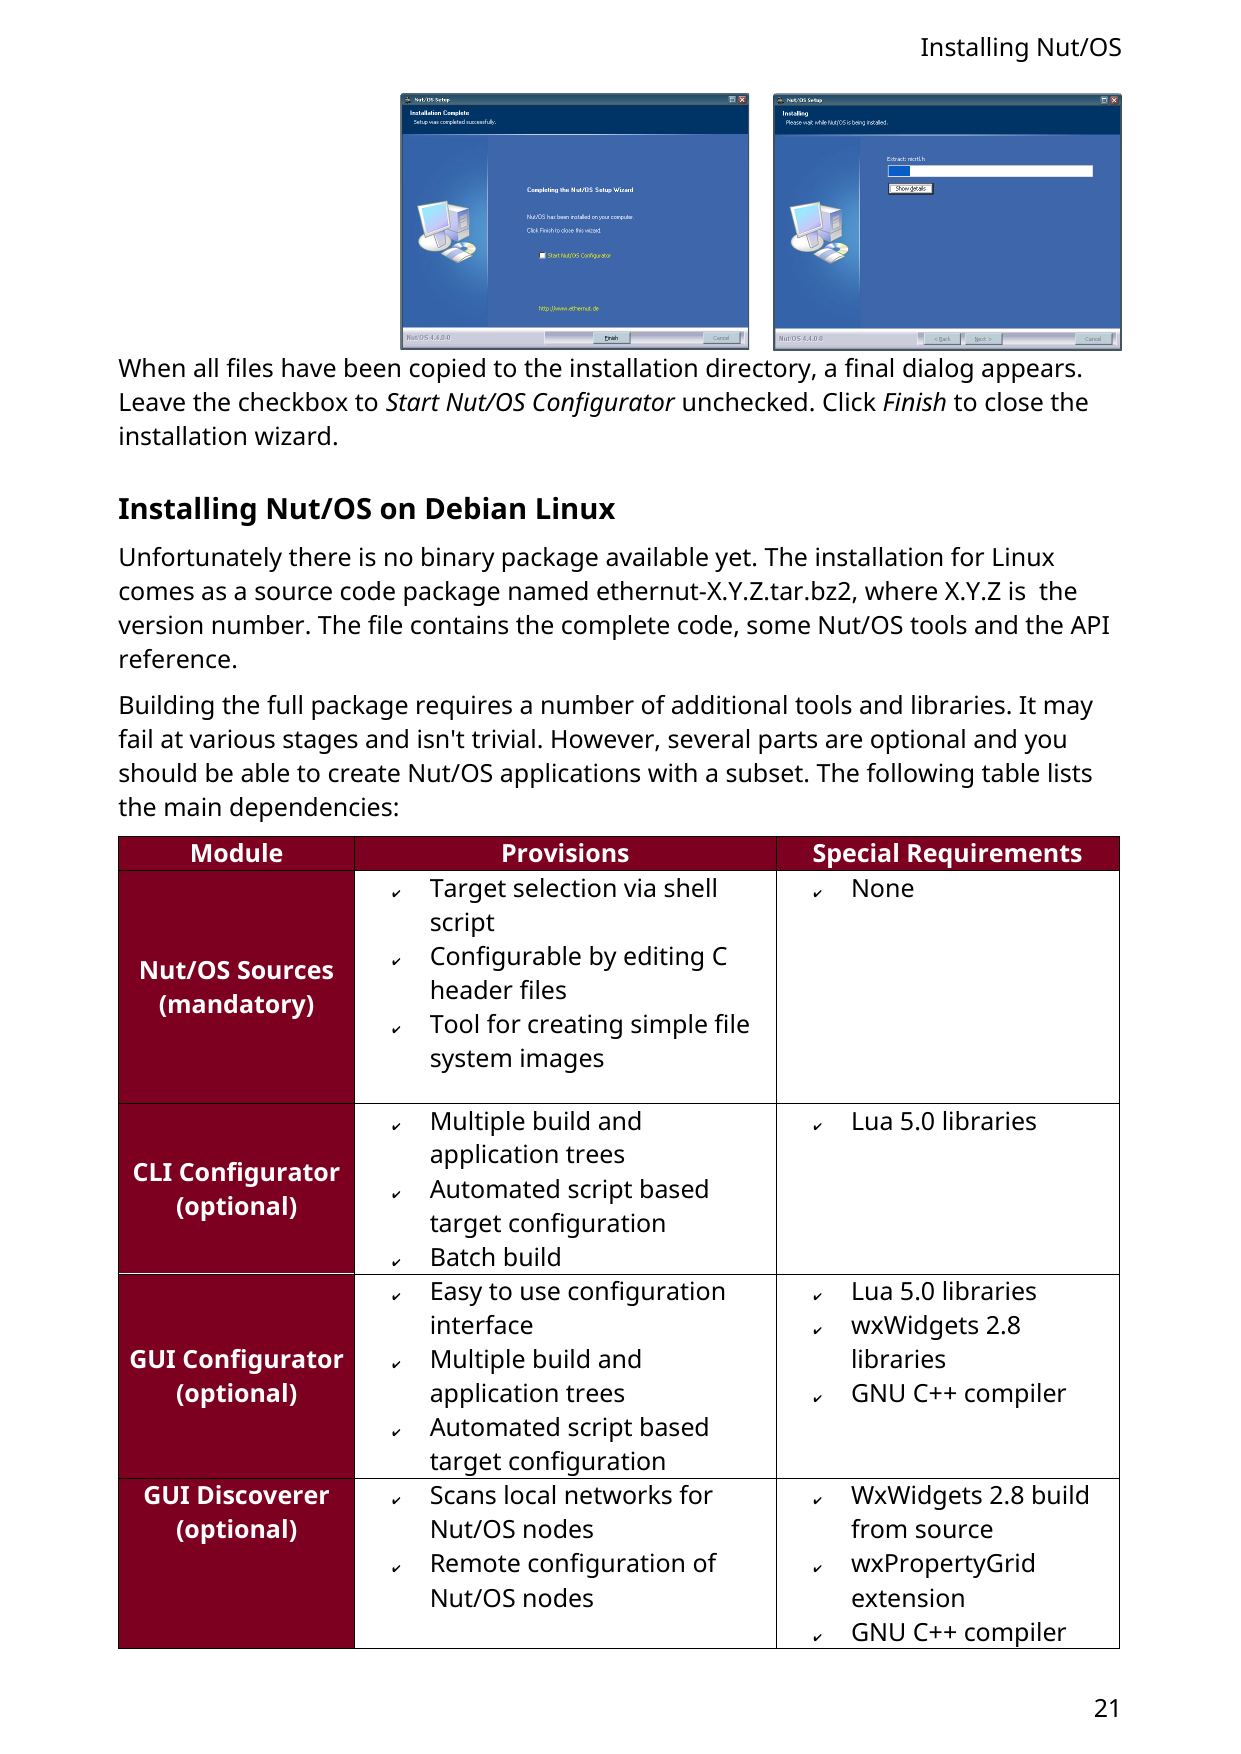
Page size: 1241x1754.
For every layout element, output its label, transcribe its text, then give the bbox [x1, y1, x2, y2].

table_cell Nut/OS Sources (mandatory) [119, 1021, 354, 1103]
table_cell None [777, 871, 1119, 1103]
table_cell Scans local networks for Nut/OS nodes Remote configuration of Nut/OS nodes [355, 1479, 776, 1648]
table_cell Lua 5.0 libraries [777, 1104, 1119, 1273]
table_cell CLI Configurator (optional) [119, 1104, 354, 1154]
table_cell Nut/OS Sources (mandatory) [119, 871, 354, 952]
text Unfortunately there is no binary package available yet. The installation for Linux comes as a source code package named ethernut-X.Y.Z.tar.bz2, where X.Y.Z is the version number. The file contains the complete code, some Nut/OS tools and the API reference. [118, 540, 1122, 676]
table_cell GUI Discoverer (optional) [119, 1546, 354, 1648]
table_cell Easy to use configuration interface Multiple build and application trees Automated script based target configuration [355, 1275, 776, 1478]
table_cell GUI Configurator (optional) [119, 1275, 354, 1342]
table_cell CLI Configurator (optional) [119, 1222, 354, 1273]
picture [400, 93, 750, 350]
table_cell Target selection via shell script Configurable by editing C header files Tool for creating simple file system images [355, 871, 776, 1103]
table_cell GUI Configurator (optional) [119, 1410, 354, 1478]
table_cell Lua 5.0 libraries wxWidgets 2.8 libraries GNU C++ compiler [777, 1275, 1119, 1478]
text Building the full package requires a number of additional tools and libraries. It may fail at various stages and isn't trivial. However, several parts are optional and you should be able to create Nut/OS applications with a subset. The following table lists the main dependencies: [118, 688, 1122, 824]
table_cell Multiple build and application trees Automated script based target configuration Batch build [355, 1104, 776, 1273]
subtitle Installing Nut/OS on Debian Linux [118, 488, 1122, 528]
picture [773, 93, 1122, 351]
text When all files have been copied to the installation directory, a final dialog appears. Leave the checkbox to Start Nut/OS Configurator unchecked. Click Finish to close the installation wizard. [118, 93, 1122, 453]
table_cell WxWidgets 2.8 build from source wxPropertyGrid extension GNU C++ compiler [777, 1479, 1119, 1648]
